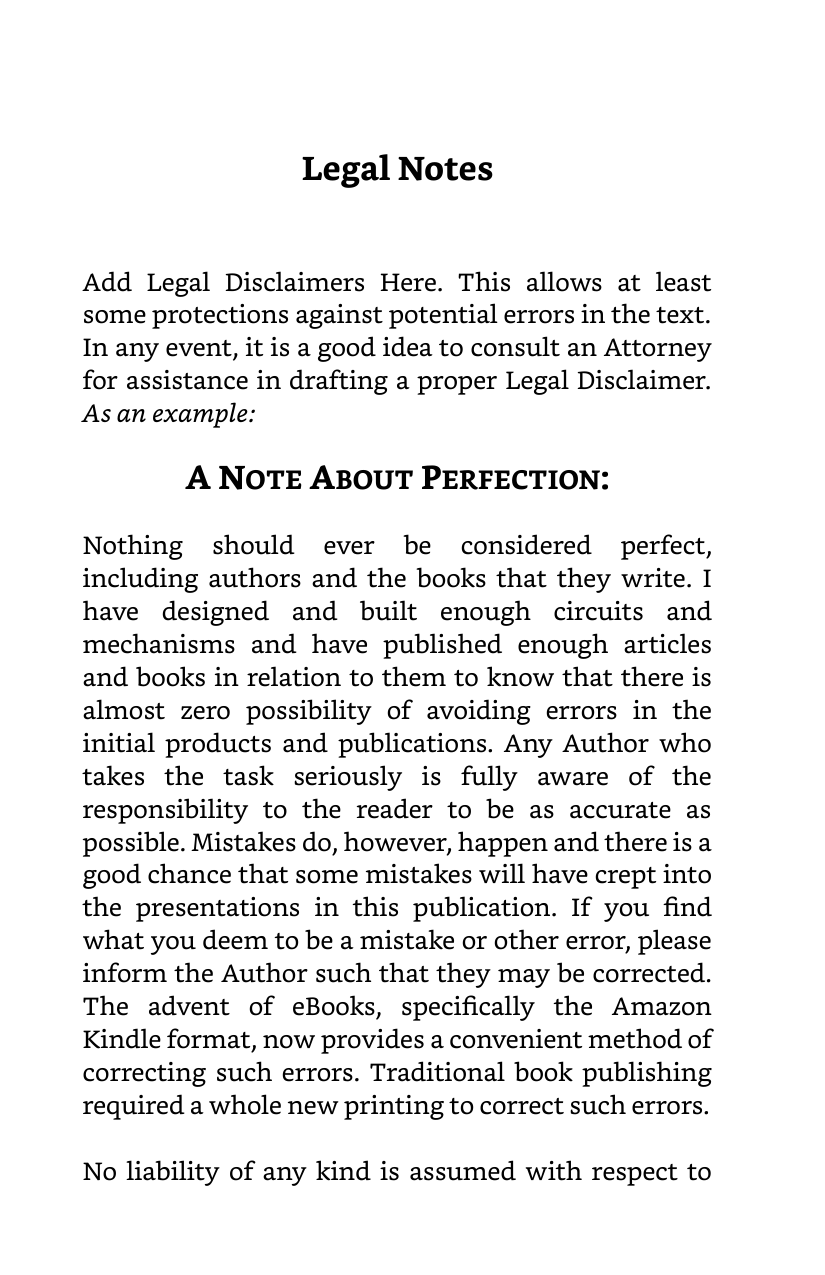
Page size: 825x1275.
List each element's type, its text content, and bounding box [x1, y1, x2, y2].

text Nothing should ever be considered perfect, including authors and the books that they write. I have designed and built enough circuits and mechanisms and have published enough articles and books in relation to them to know that there is almost zero possibility of avoiding errors in the initial products and publications. Any Author who takes the task seriously is fully aware of the responsibility to the reader to be as accurate as possible. Mistakes do, however, happen and there is a good chance that some mistakes will have crept into the presentations in this publication. If you find what you deem to be a mistake or other error, please inform the Author such that they may be corrected. The advent of eBooks, specifically the Amazon Kindle format, now provides a convenient method of correcting such errors. Traditional book publishing required a whole new printing to correct such errors. [82, 528, 712, 1121]
subtitle A Note About Perfection: [82, 454, 712, 498]
text Add Legal Disclaimers Here. This allows at least some protections against potential errors in the text. In any event, it is a good idea to consult an Attorney for assistance in drafting a proper Legal Disclaimer. As an example: [82, 264, 712, 429]
subtitle Legal Notes [82, 146, 712, 189]
text No liability of any kind is assumed with respect to [82, 1154, 712, 1187]
